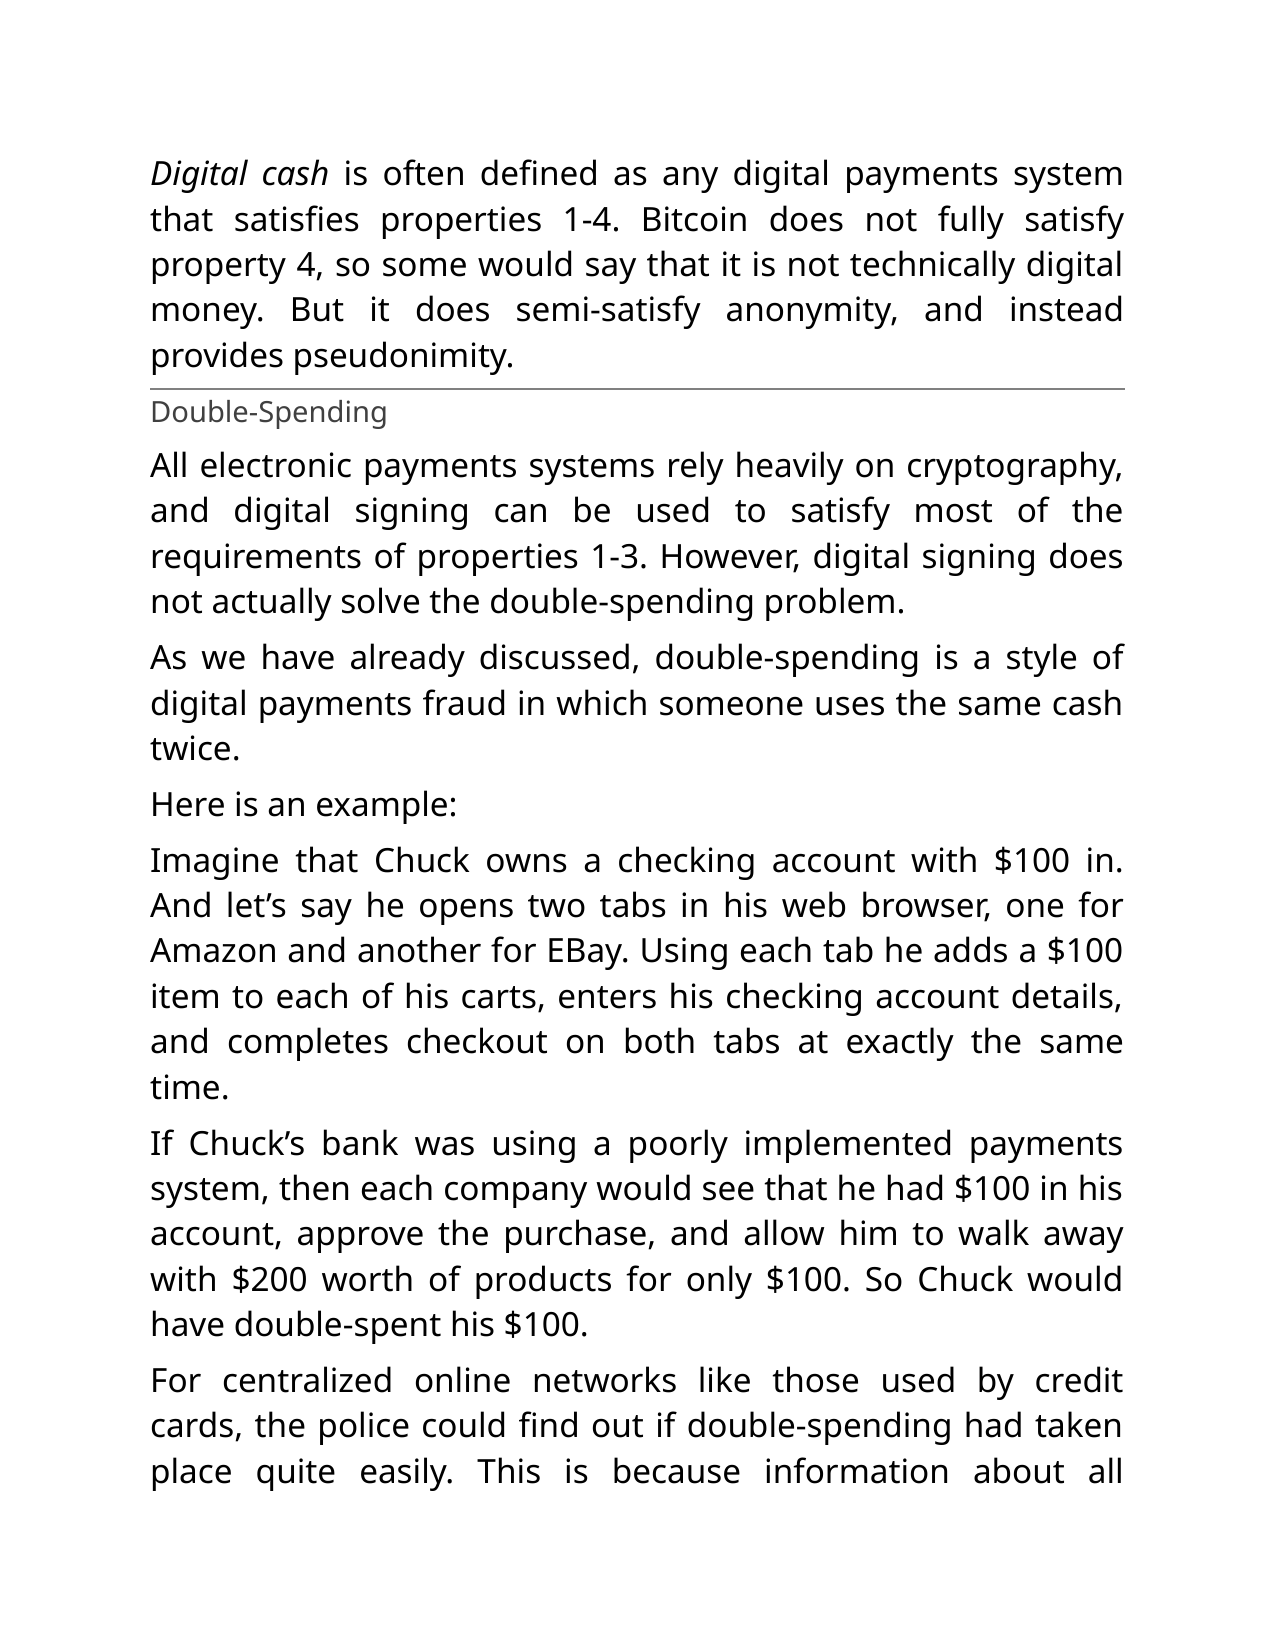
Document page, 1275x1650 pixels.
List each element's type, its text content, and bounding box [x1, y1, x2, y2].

text Digital cash is often defined as any digital payments system that satisfies properties 1-4. Bitcoin does not fully satisfy property 4, so some would say that it is not technically digital money. But it does semi-satisfy anonymity, and instead provides pseudonimity. [150, 150, 1125, 377]
subtitle Double-Spending [150, 390, 1125, 431]
text All electronic payments systems rely heavily on cryptography, and digital signing can be used to satisfy most of the requirements of properties 1-3. However, digital signing does not actually solve the double-spending problem. [150, 442, 1125, 623]
text Imagine that Chuck owns a checking account with $100 in. And let’s say he opens two tabs in his web browser, one for Amazon and another for EBay. Using each tab he adds a $100 item to each of his carts, enters his checking account details, and completes checkout on both tabs at exactly the same time. [150, 836, 1125, 1109]
text If Chuck’s bank was using a poorly implemented payments system, then each company would see that he had $100 in his account, approve the purchase, and allow him to walk away with $200 worth of products for only $100. So Chuck would have double-spent his $100. [150, 1119, 1125, 1346]
text As we have already discussed, double-spending is a style of digital payments fraud in which someone uses the same cash twice. [150, 634, 1125, 770]
text Here is an example: [150, 781, 1125, 826]
text For centralized online networks like those used by credit cards, the police could find out if double-spending had taken place quite easily. This is because information about all [150, 1357, 1125, 1493]
